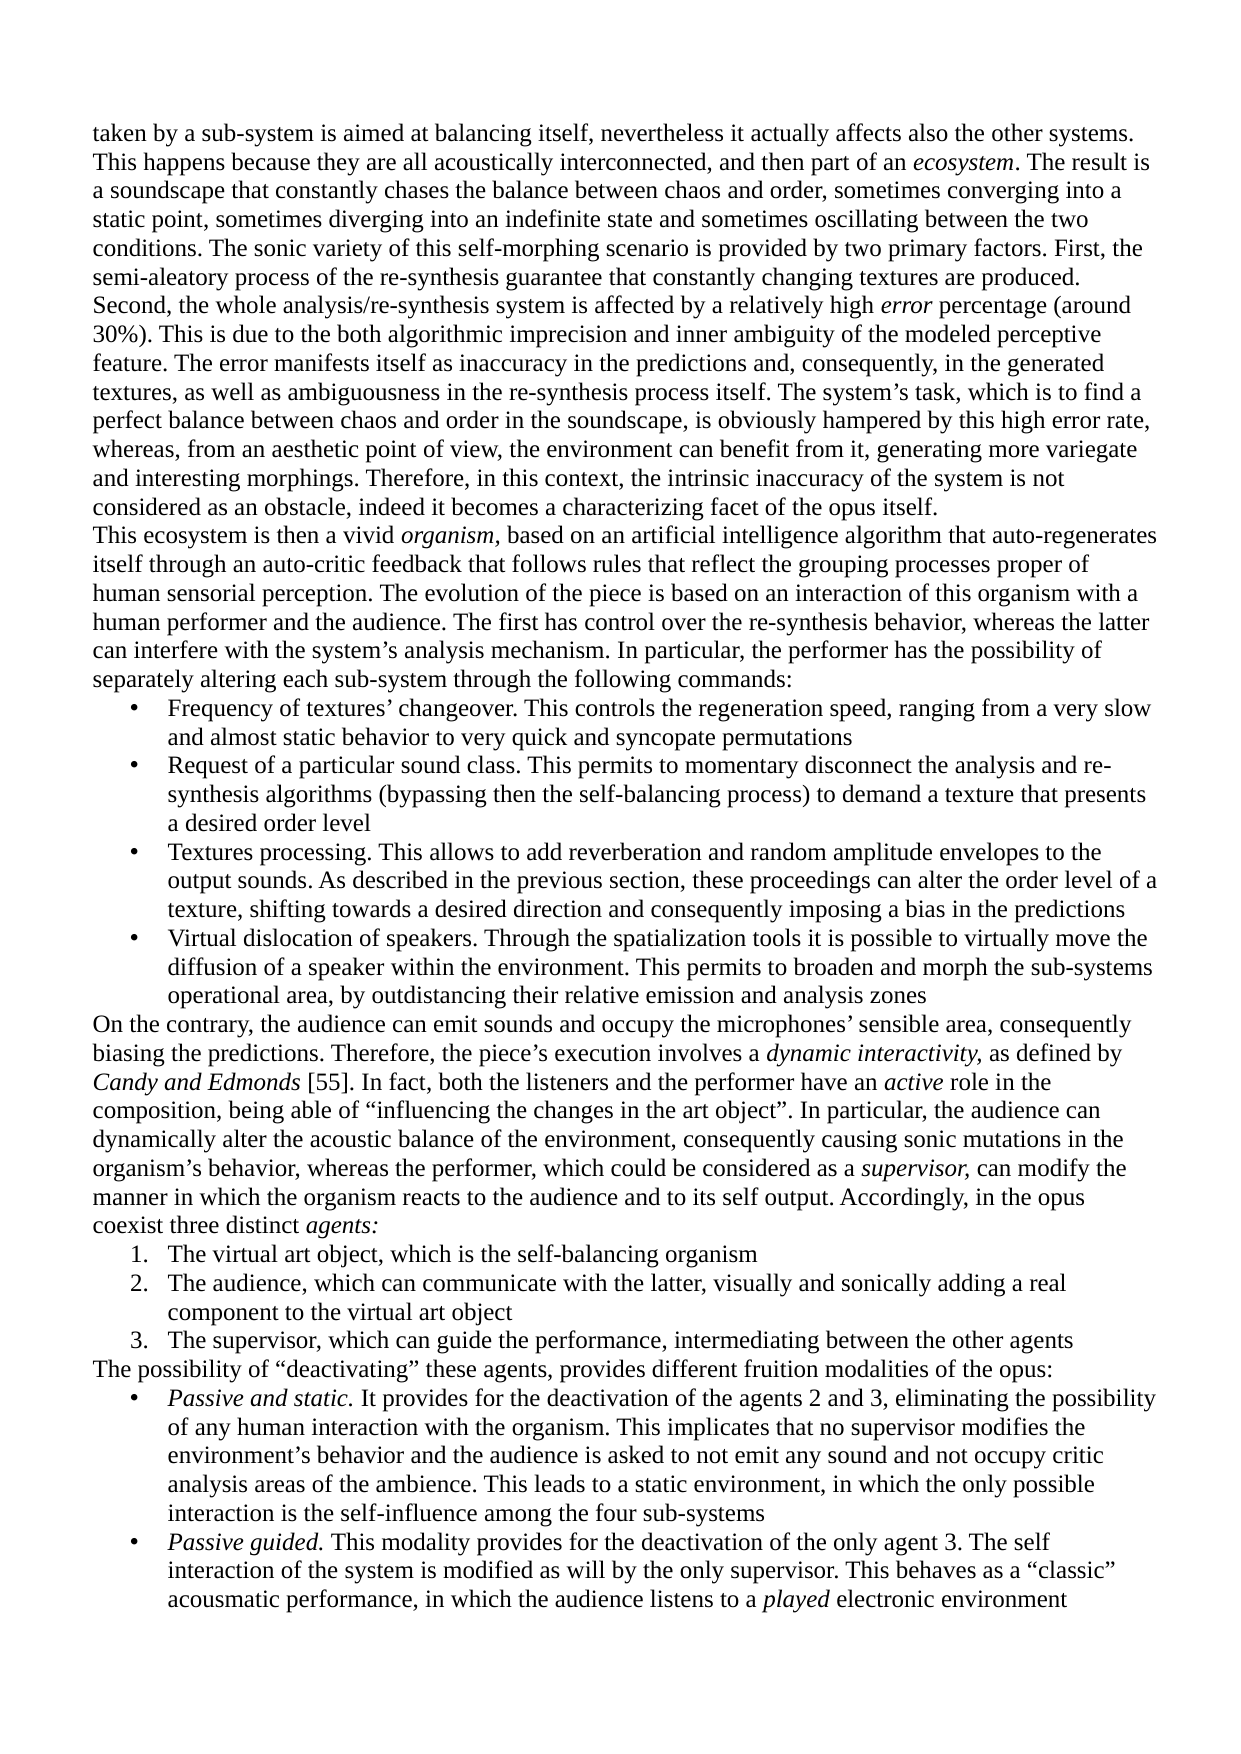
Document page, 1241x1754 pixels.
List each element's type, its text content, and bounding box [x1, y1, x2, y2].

text On the contrary, the audience can emit sounds and occupy the microphones’ sensible area, consequently biasing the predictions. Therefore, the piece’s execution involves a dynamic interactivity, as defined by Candy and Edmonds [55]. In fact, both the listeners and the performer have an active role in the composition, being able of “influencing the changes in the art object”. In particular, the audience can dynamically alter the acoustic balance of the environment, consequently causing sonic mutations in the organism’s behavior, whereas the performer, which could be considered as a supervisor, can modify the manner in which the organism reacts to the audience and to its self output. Accordingly, in the opus coexist three distinct agents: [92, 1009, 1160, 1239]
list Passive guided. This modality provides for the deactivation of the only agent 3. The self interaction of the system is modified as will by the only supervisor. This behaves as a “classic” acousmatic performance, in which the audience listens to a played electronic environment [130, 1527, 1160, 1613]
list The audience, which can communicate with the latter, visually and sonically adding a real component to the virtual art object [130, 1268, 1160, 1326]
text This ecosystem is then a vivid organism, based on an artificial intelligence algorithm that auto-regenerates itself through an auto-critic feedback that follows rules that reflect the grouping processes proper of human sensorial perception. The evolution of the piece is based on an interaction of this organism with a human performer and the audience. The first has control over the re-synthesis behavior, whereas the latter can interfere with the system’s analysis mechanism. In particular, the performer has the possibility of separately altering each sub-system through the following commands: [92, 521, 1160, 693]
text The possibility of “deactivating” these agents, provides different fruition modalities of the opus: [92, 1354, 1160, 1383]
text taken by a sub-system is aimed at balancing itself, nevertheless it actually affects also the other systems. This happens because they are all acoustically interconnected, and then part of an ecosystem. The result is a soundscape that constantly chases the balance between chaos and order, sometimes converging into a static point, sometimes diverging into an indefinite state and sometimes oscillating between the two conditions. The sonic variety of this self-morphing scenario is provided by two primary factors. First, the semi-aleatory process of the re-synthesis guarantee that constantly changing textures are produced. Second, the whole analysis/re-synthesis system is affected by a relatively high error percentage (around 30%). This is due to the both algorithmic imprecision and inner ambiguity of the modeled perceptive feature. The error manifests itself as inaccuracy in the predictions and, consequently, in the generated textures, as well as ambiguousness in the re-synthesis process itself. The system’s task, which is to find a perfect balance between chaos and order in the soundscape, is obviously hampered by this high error rate, whereas, from an aesthetic point of view, the environment can benefit from it, generating more variegate and interesting morphings. Therefore, in this context, the intrinsic inaccuracy of the system is not considered as an obstacle, indeed it becomes a characterizing facet of the opus itself. [92, 118, 1160, 521]
list Passive and static. It provides for the deactivation of the agents 2 and 3, eliminating the possibility of any human interaction with the organism. This implicates that no supervisor modifies the environment’s behavior and the audience is asked to not emit any sound and not occupy critic analysis areas of the ambience. This leads to a static environment, in which the only possible interaction is the self-influence among the four sub-systems [130, 1383, 1160, 1527]
list Virtual dislocation of speakers. Through the spatialization tools it is possible to virtually move the diffusion of a speaker within the environment. This permits to broaden and morph the sub-systems operational area, by outdistancing their relative emission and analysis zones [130, 923, 1160, 1009]
list Request of a particular sound class. This permits to momentary disconnect the analysis and re-synthesis algorithms (bypassing then the self-balancing process) to demand a texture that presents a desired order level [130, 751, 1160, 837]
list The supervisor, which can guide the performance, intermediating between the other agents [130, 1326, 1160, 1354]
list Frequency of textures’ changeover. This controls the regeneration speed, ranging from a very slow and almost static behavior to very quick and syncopate permutations [130, 693, 1160, 751]
list The virtual art object, which is the self-balancing organism [130, 1239, 1160, 1268]
list Textures processing. This allows to add reverberation and random amplitude envelopes to the output sounds. As described in the previous section, these proceedings can alter the order level of a texture, shifting towards a desired direction and consequently imposing a bias in the predictions [130, 837, 1160, 923]
